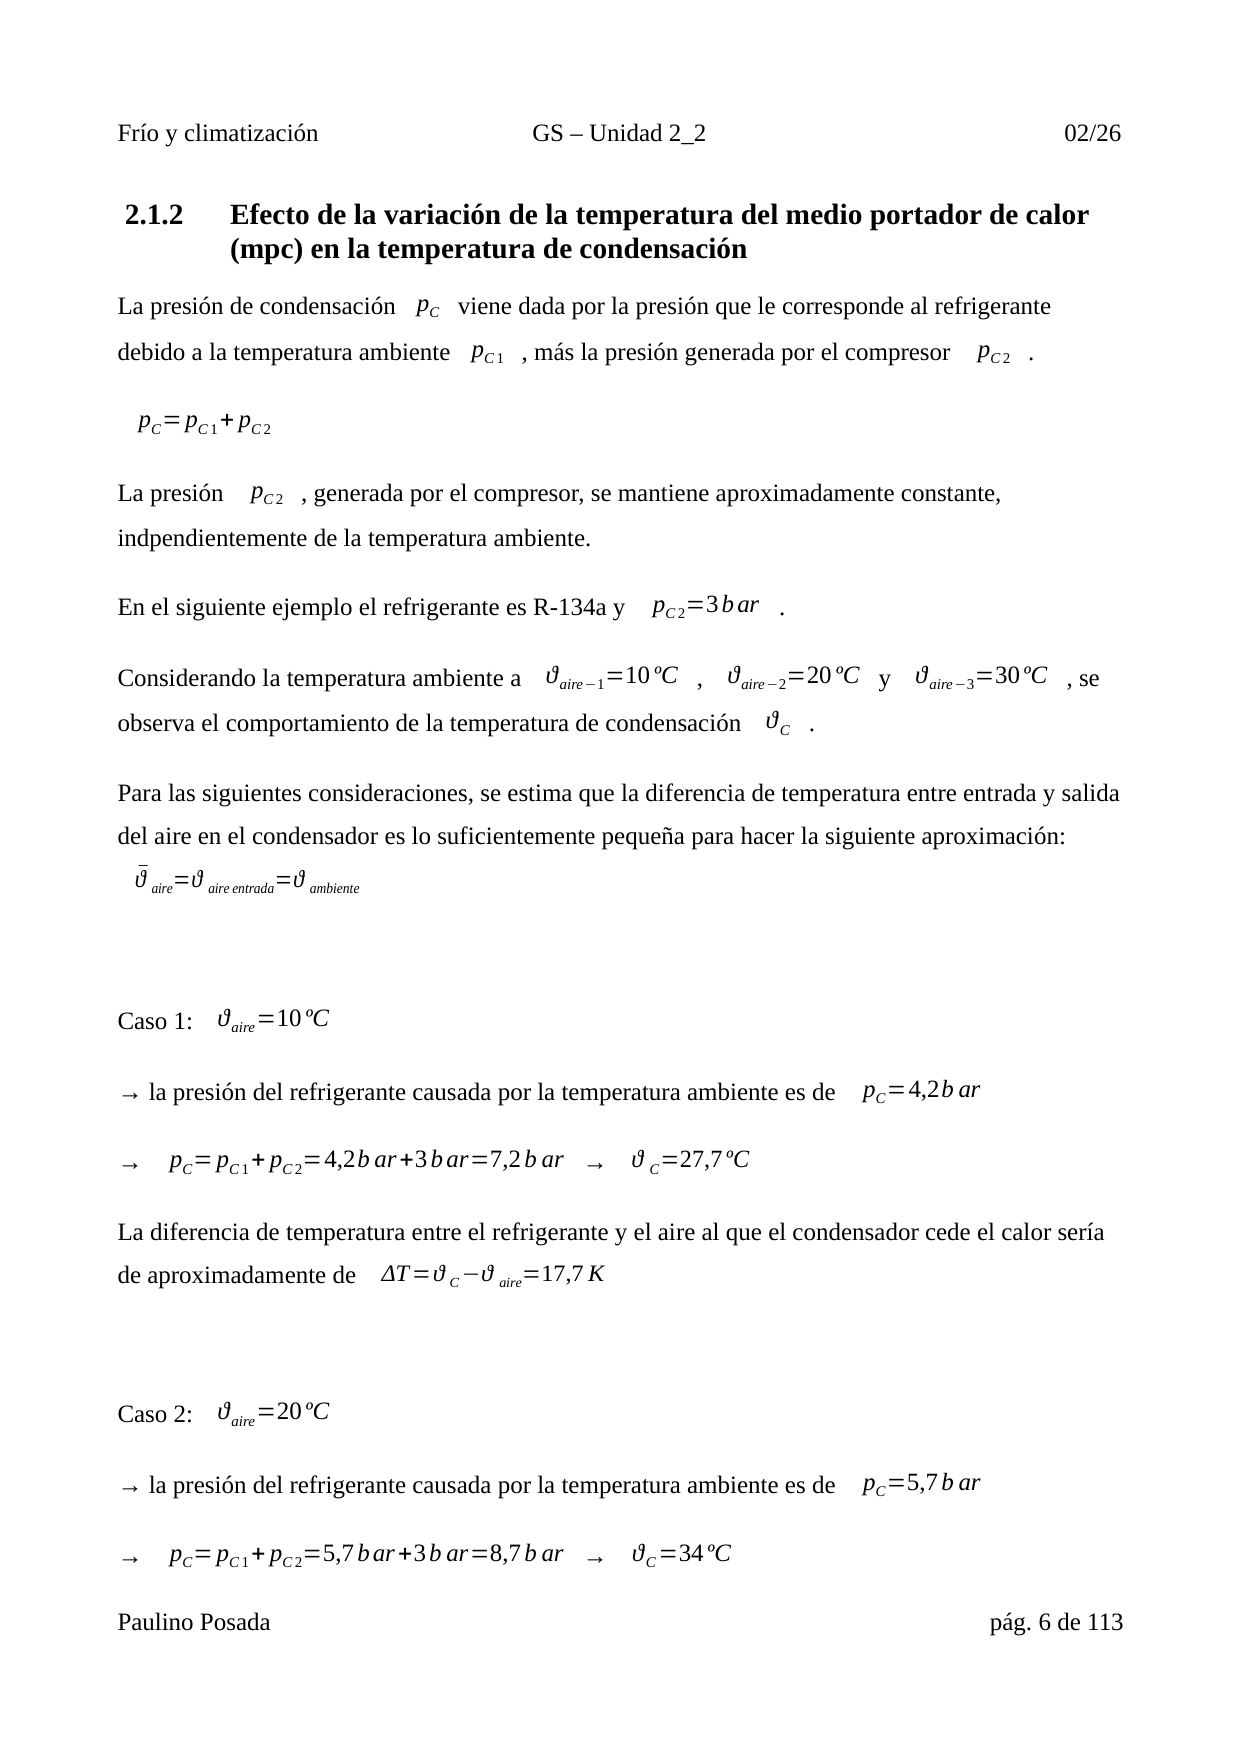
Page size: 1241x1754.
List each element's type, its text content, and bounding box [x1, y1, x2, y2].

text Para las siguientes consideraciones, se estima que la diferencia de temperatura entre entrada y salida del aire en el condensador es lo suficientemente pequeña para hacer la siguiente aproximación: [117, 778, 1123, 897]
text → → [117, 1539, 1123, 1571]
text → → [117, 1146, 1123, 1177]
text Considerando la temperatura ambiente a , y , se observa el comportamiento de la temperatura de condensación . [117, 661, 1123, 738]
text → la presión del refrigerante causada por la temperatura ambiente es de [117, 1075, 1123, 1107]
subtitle Efecto de la variación de la temperatura del medio portador de calor (mpc) en la temperatura de condensación [117, 197, 1123, 265]
text La presión de condensaciónviene dada por la presión que le corresponde al refrigerante debido a la temperatura ambiente, más la presión generada por el compresor . [117, 290, 1123, 367]
text La presión , generada por el compresor, se mantiene aproximadamente constante, indpendientemente de la temperatura ambiente. [117, 477, 1123, 551]
text La diferencia de temperatura entre el refrigerante y el aire al que el condensador cede el calor sería de aproximadamente de [117, 1217, 1123, 1291]
text → la presión del refrigerante causada por la temperatura ambiente es de [117, 1469, 1123, 1500]
text Caso 1: [117, 1004, 1123, 1036]
text Caso 2: [117, 1398, 1123, 1429]
text En el siguiente ejemplo el refrigerante es R-134a y . [117, 591, 1123, 622]
